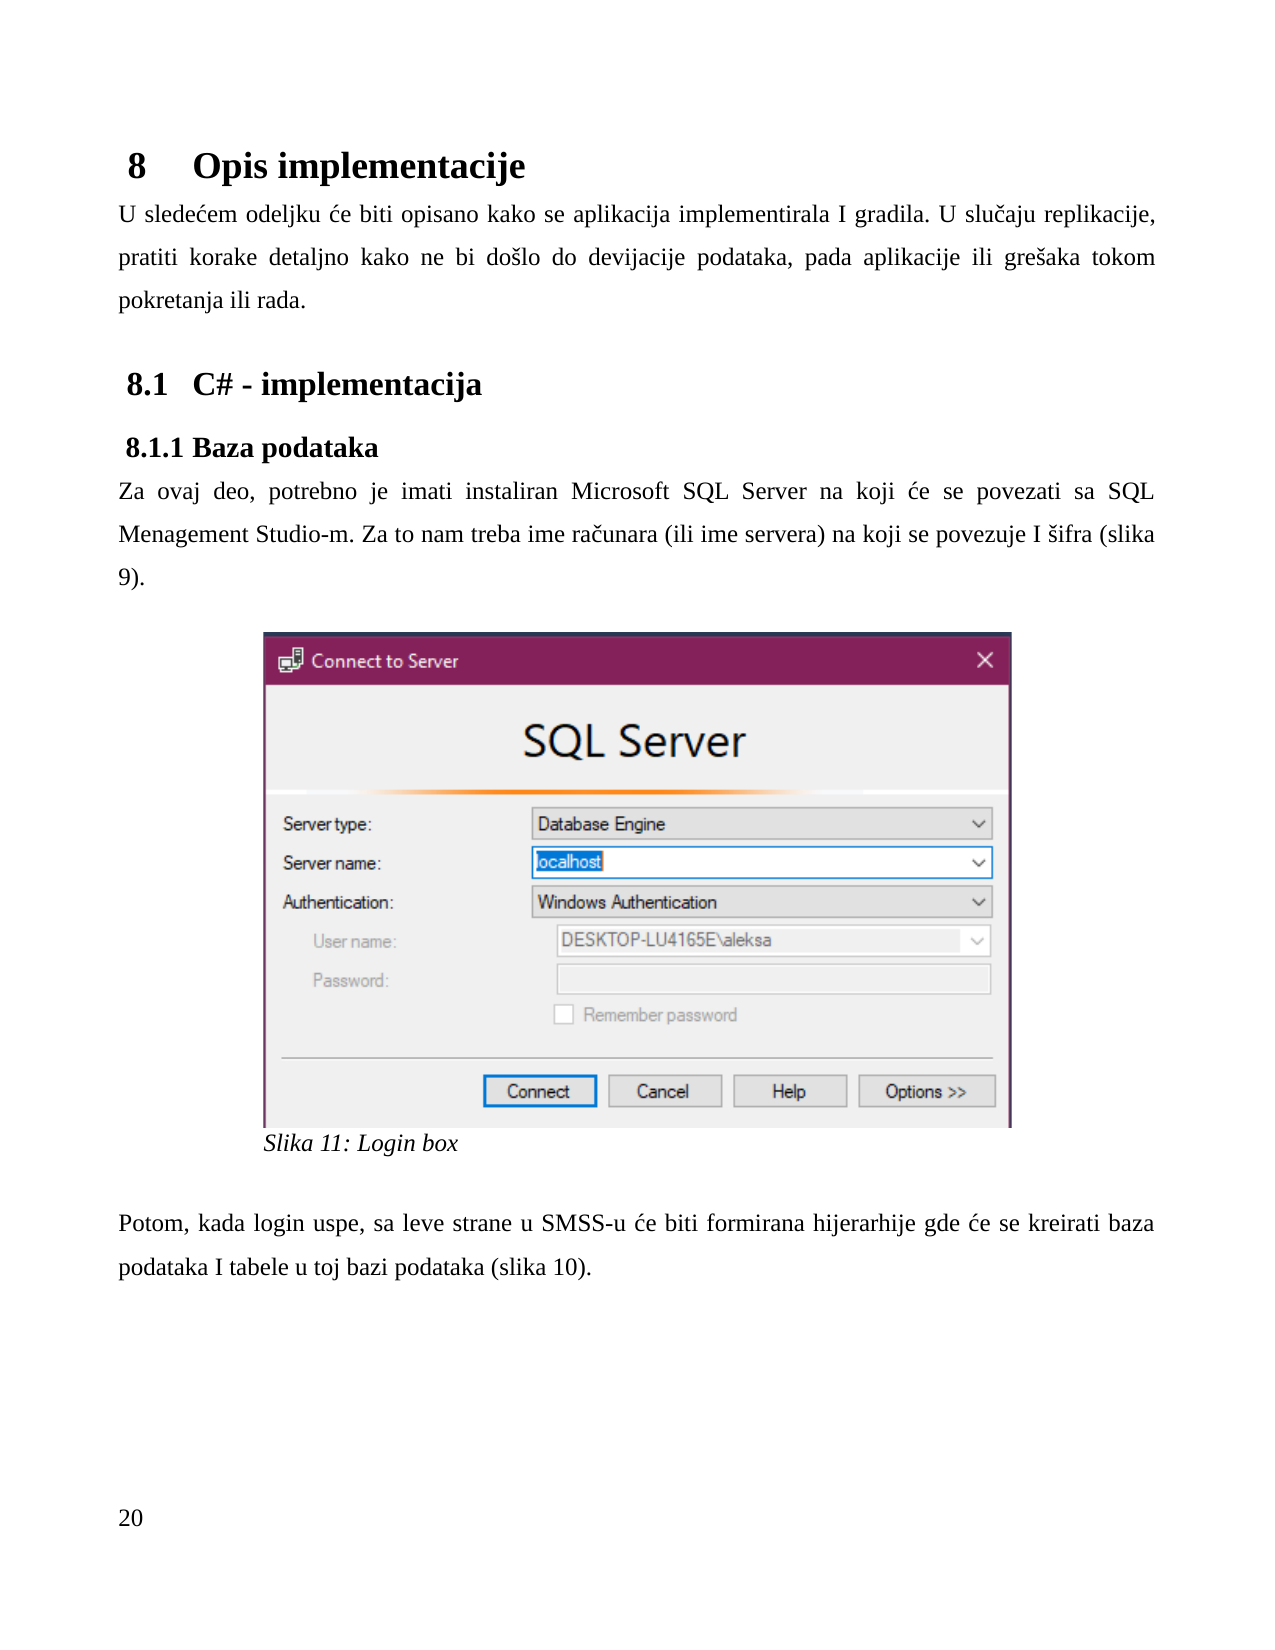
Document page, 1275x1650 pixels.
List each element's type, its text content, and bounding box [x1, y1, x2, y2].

text Potom, kada login uspe, sa leve strane u SMSS-u će biti formirana hijerarhije gde će se kreirati baza podataka I tabele u toj bazi podataka (slika 10). [118, 1208, 1157, 1280]
text Slika 11: Login box [263, 1128, 1012, 1157]
text Za ovaj deo, potrebno je imati instaliran Microsoft SQL Server na koji će se povezati sa SQL Menagement Studio-m. Za to nam treba ime računara (ili ime servera) na koji se povezuje I šifra (slika 9). [118, 476, 1157, 591]
picture [263, 632, 1012, 1128]
subtitle Opis implementacije [118, 143, 1157, 187]
subtitle Baza podataka [118, 430, 1157, 463]
text U sledećem odeljku će biti opisano kako se aplikacija implementirala I gradila. U slučaju replikacije, pratiti korake detaljno kako ne bi došlo do devijacije podataka, pada aplikacije ili grešaka tokom pokretanja ili rada. [118, 199, 1157, 314]
subtitle C# - implementacija [118, 364, 1157, 403]
